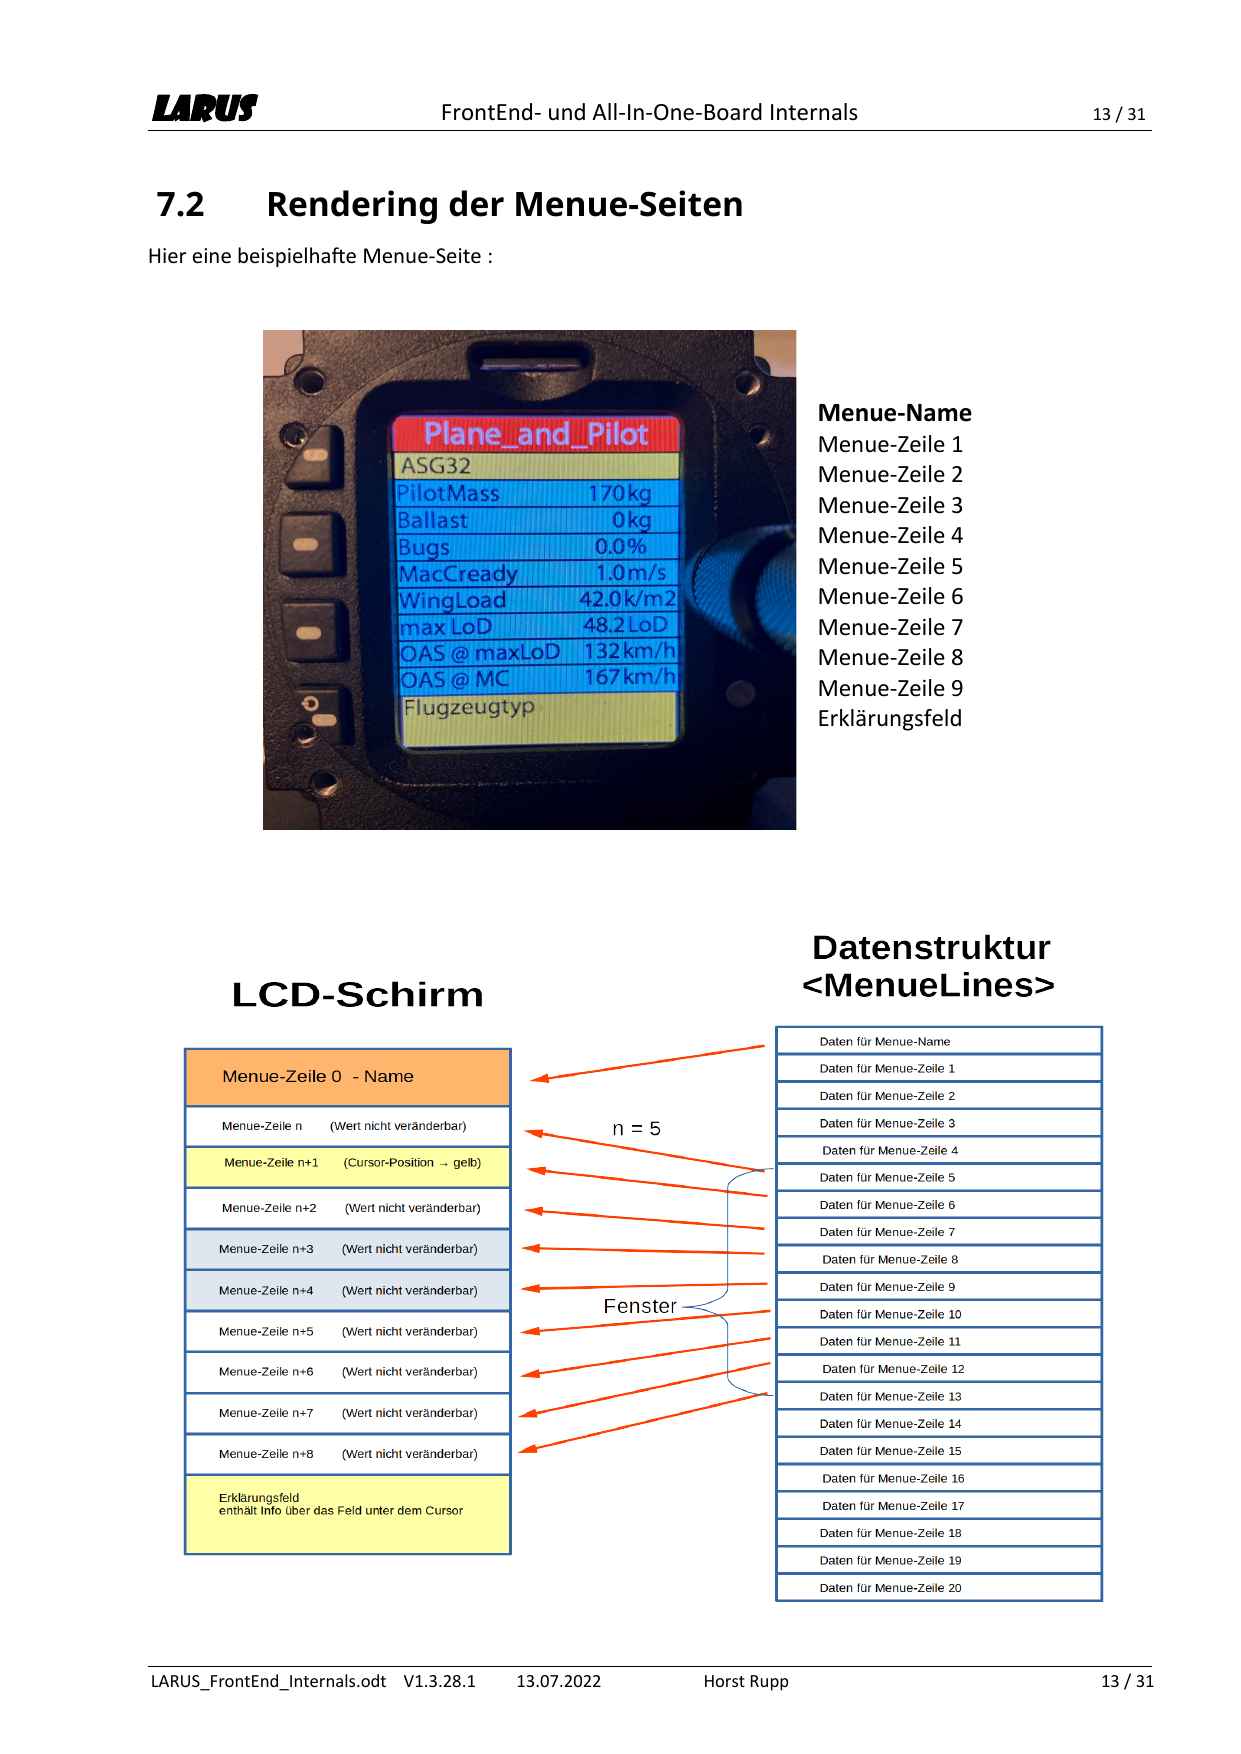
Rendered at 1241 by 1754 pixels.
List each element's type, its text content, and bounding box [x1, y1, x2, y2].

subtitle Rendering der Menue-Seiten [148, 168, 1152, 226]
picture [156, 914, 1131, 1611]
text Hier eine beispielhafte Menue-Seite : [148, 241, 1152, 269]
picture [263, 330, 797, 830]
